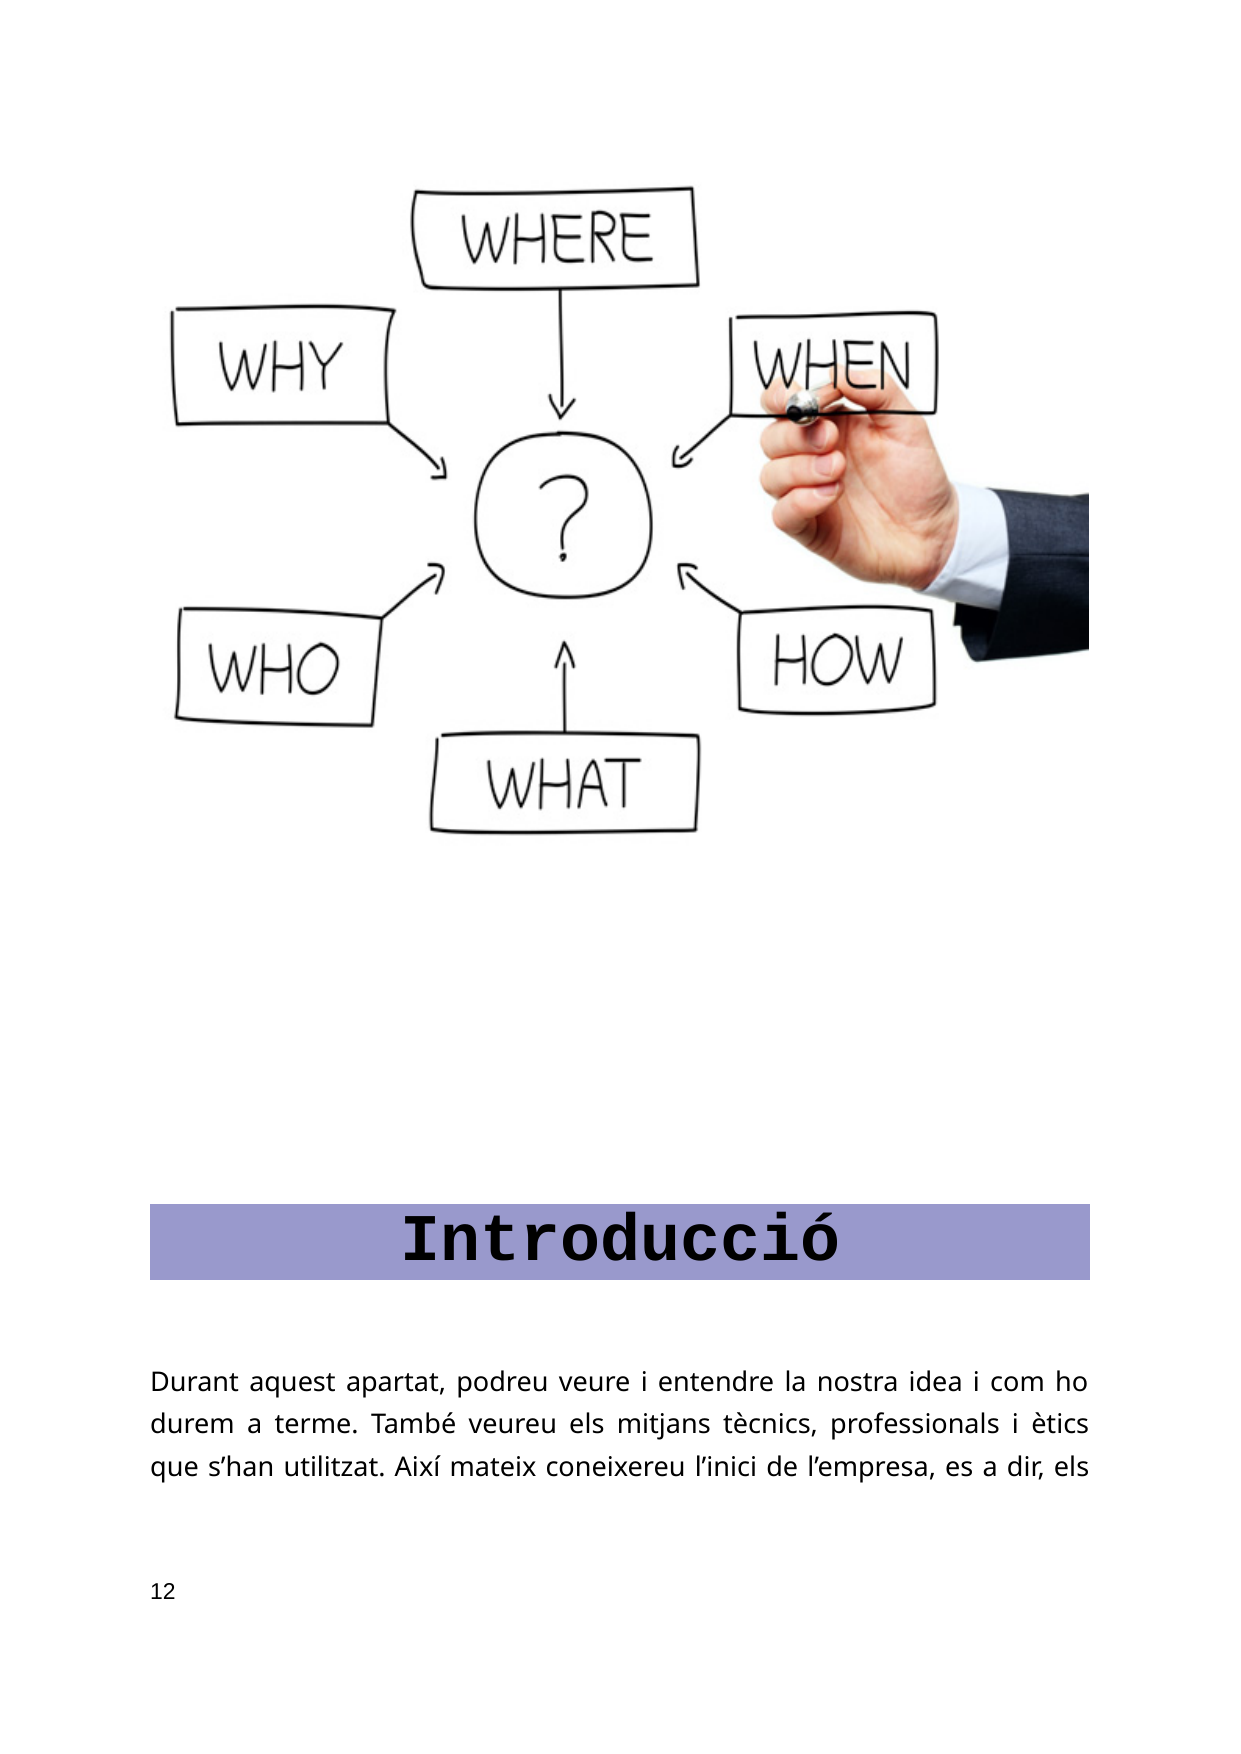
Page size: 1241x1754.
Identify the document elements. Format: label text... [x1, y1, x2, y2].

text Introducció [150, 1204, 1090, 1280]
text Durant aquest apartat, podreu veure i entendre la nostra idea i com ho durem a terme. També veureu els mitjans tècnics, professionals i ètics que s’han utilitzat. Així mateix coneixereu l’inici de l’empresa, es a dir, els [150, 1362, 1090, 1484]
picture [151, 169, 1089, 853]
